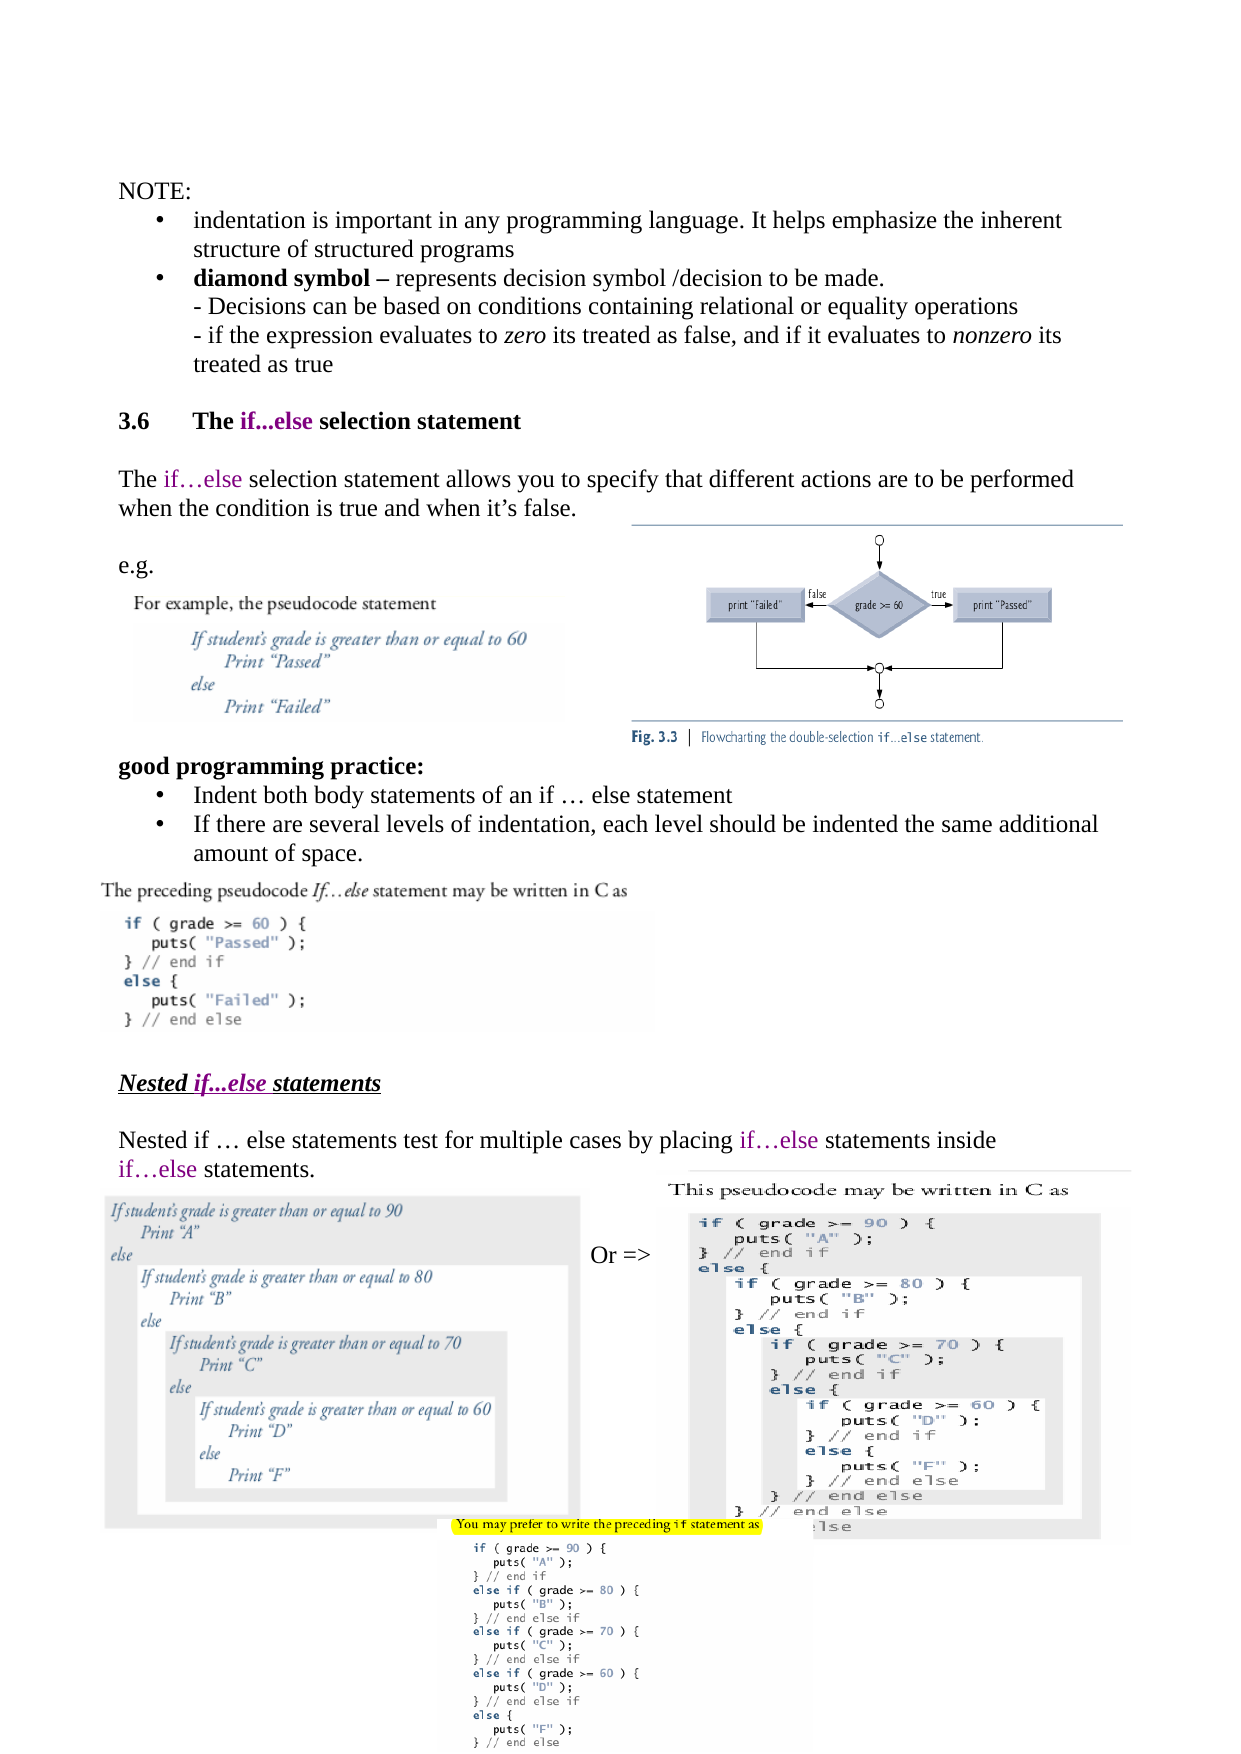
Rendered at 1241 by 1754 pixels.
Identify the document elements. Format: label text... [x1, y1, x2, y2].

list indentation is important in any programming language. It helps emphasize the inherent structure of structured programs [156, 205, 1122, 263]
text Or => [590, 1240, 669, 1269]
list - if the expression evaluates to zero its treated as false, and if it evaluates to nonzero its treated as true [156, 320, 1122, 378]
picture [620, 514, 1123, 759]
list If there are several levels of indentation, each level should be indented the same additional amount of space. [156, 809, 1122, 866]
text Nested if … else statements test for multiple cases by placing if…else statements inside [118, 1125, 1122, 1154]
list Indent both body statements of an if … else statement [156, 780, 1122, 809]
text if…else statements. [118, 1154, 1122, 1183]
text 3.6 The if...else selection statement [118, 406, 1122, 435]
text NOTE: [118, 176, 1122, 205]
list diamond symbol – represents decision symbol /decision to be made. [156, 263, 1122, 291]
text [118, 1240, 143, 1269]
text [1116, 1240, 1122, 1269]
picture [134, 875, 656, 1038]
list - Decisions can be based on conditions containing relational or equality operations [156, 291, 1122, 320]
picture [143, 1170, 1116, 1754]
text good programming practice: [118, 751, 1122, 780]
text Nested if...else statements [118, 1068, 1122, 1096]
text The if…else selection statement allows you to specify that different actions are to be performed when the condition is true and when it’s false. [118, 464, 1122, 521]
text e.g. [118, 550, 620, 579]
picture [125, 596, 566, 728]
